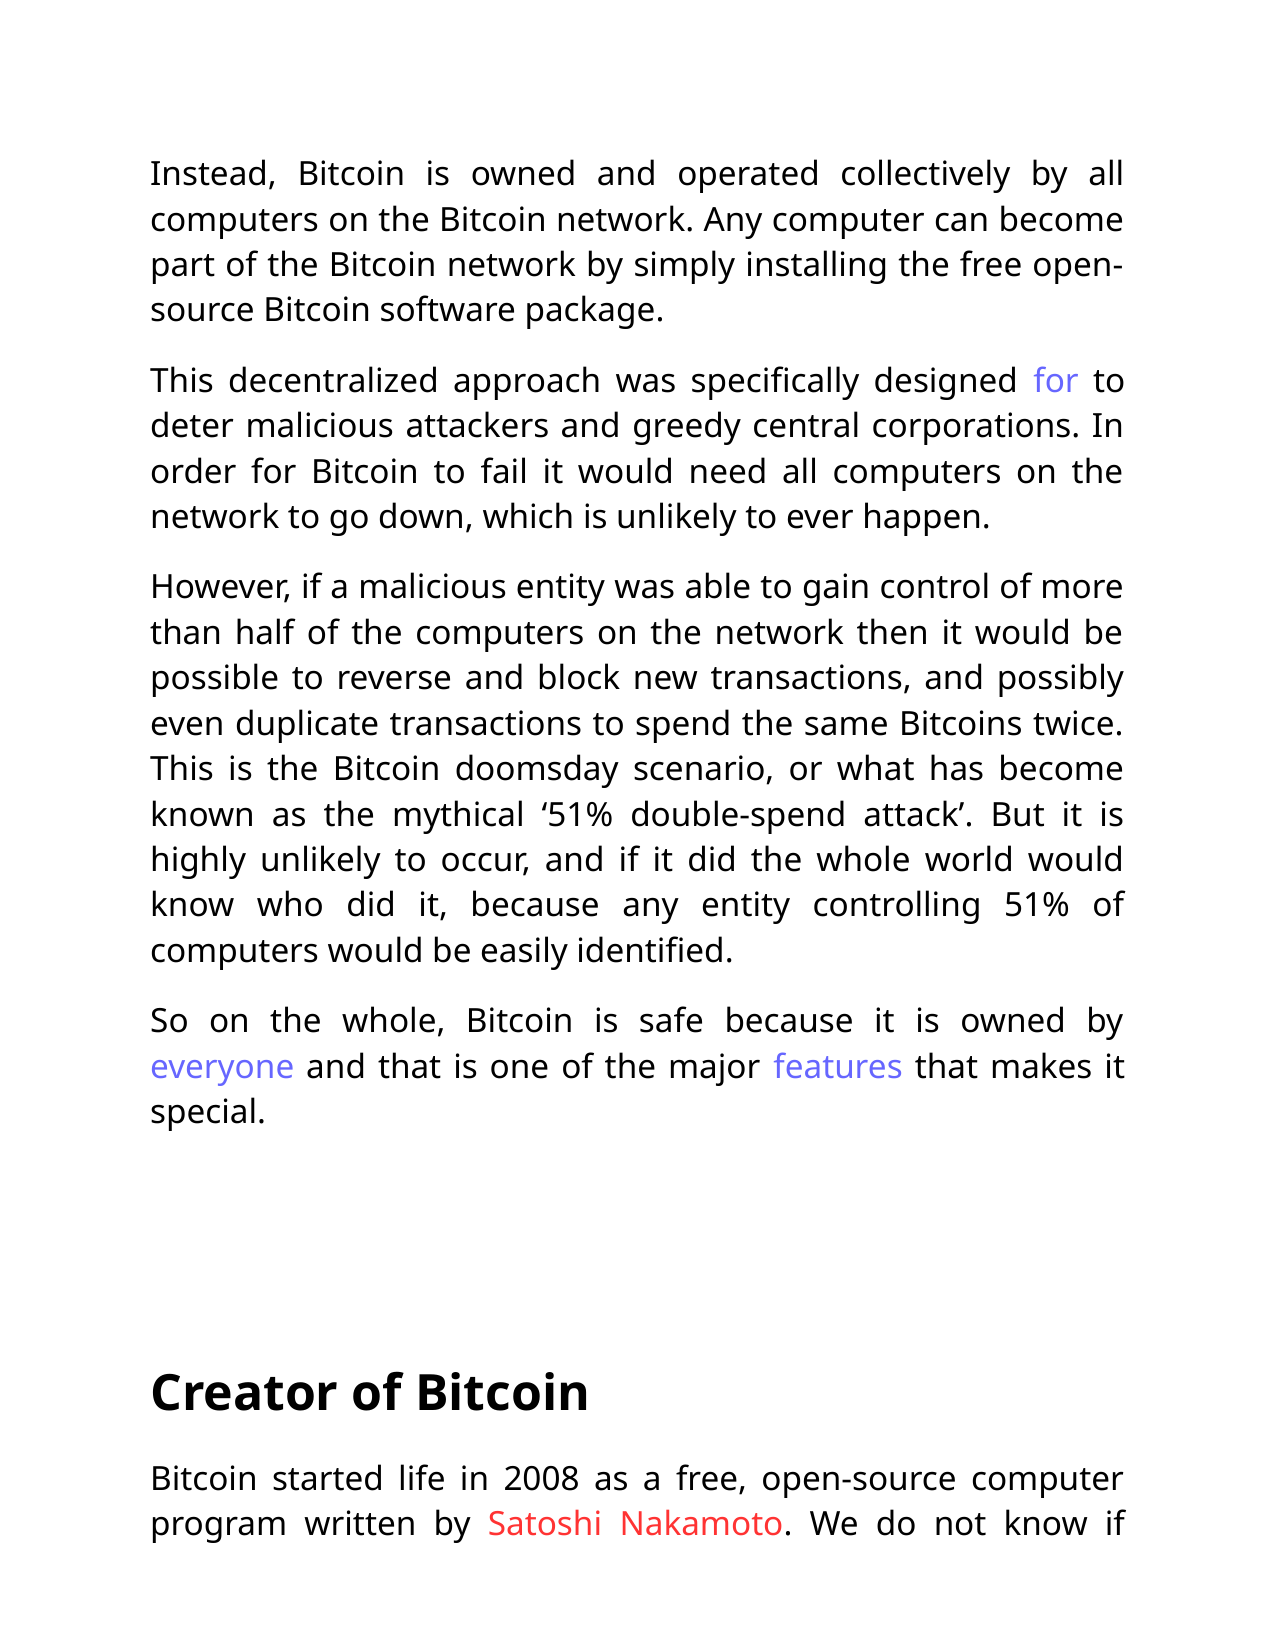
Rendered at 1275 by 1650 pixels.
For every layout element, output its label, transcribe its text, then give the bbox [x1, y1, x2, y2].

subtitle Creator of Bitcoin [150, 1357, 1125, 1425]
text However, if a malicious entity was able to gain control of more than half of the computers on the network then it would be possible to reverse and block new transactions, and possibly even duplicate transactions to spend the same Bitcoins twice. This is the Bitcoin doomsday scenario, or what has become known as the mythical ‘51% double-spend attack’. But it is highly unlikely to occur, and if it did the whole world would know who did it, because any entity controlling 51% of computers would be easily identified. [150, 563, 1125, 972]
text Instead, Bitcoin is owned and operated collectively by all computers on the Bitcoin network. Any computer can become part of the Bitcoin network by simply installing the free open-source Bitcoin software package. [150, 150, 1125, 332]
text So on the whole, Bitcoin is safe because it is owned by everyone and that is one of the major features that makes it special. [150, 997, 1125, 1133]
text Bitcoin started life in 2008 as a free, open-source computer program written by Satoshi Nakamoto. We do not know if [150, 1454, 1125, 1545]
text This decentralized approach was specifically designed for to deter malicious attackers and greedy central corporations. In order for Bitcoin to fail it would need all computers on the network to go down, which is unlikely to ever happen. [150, 357, 1125, 538]
